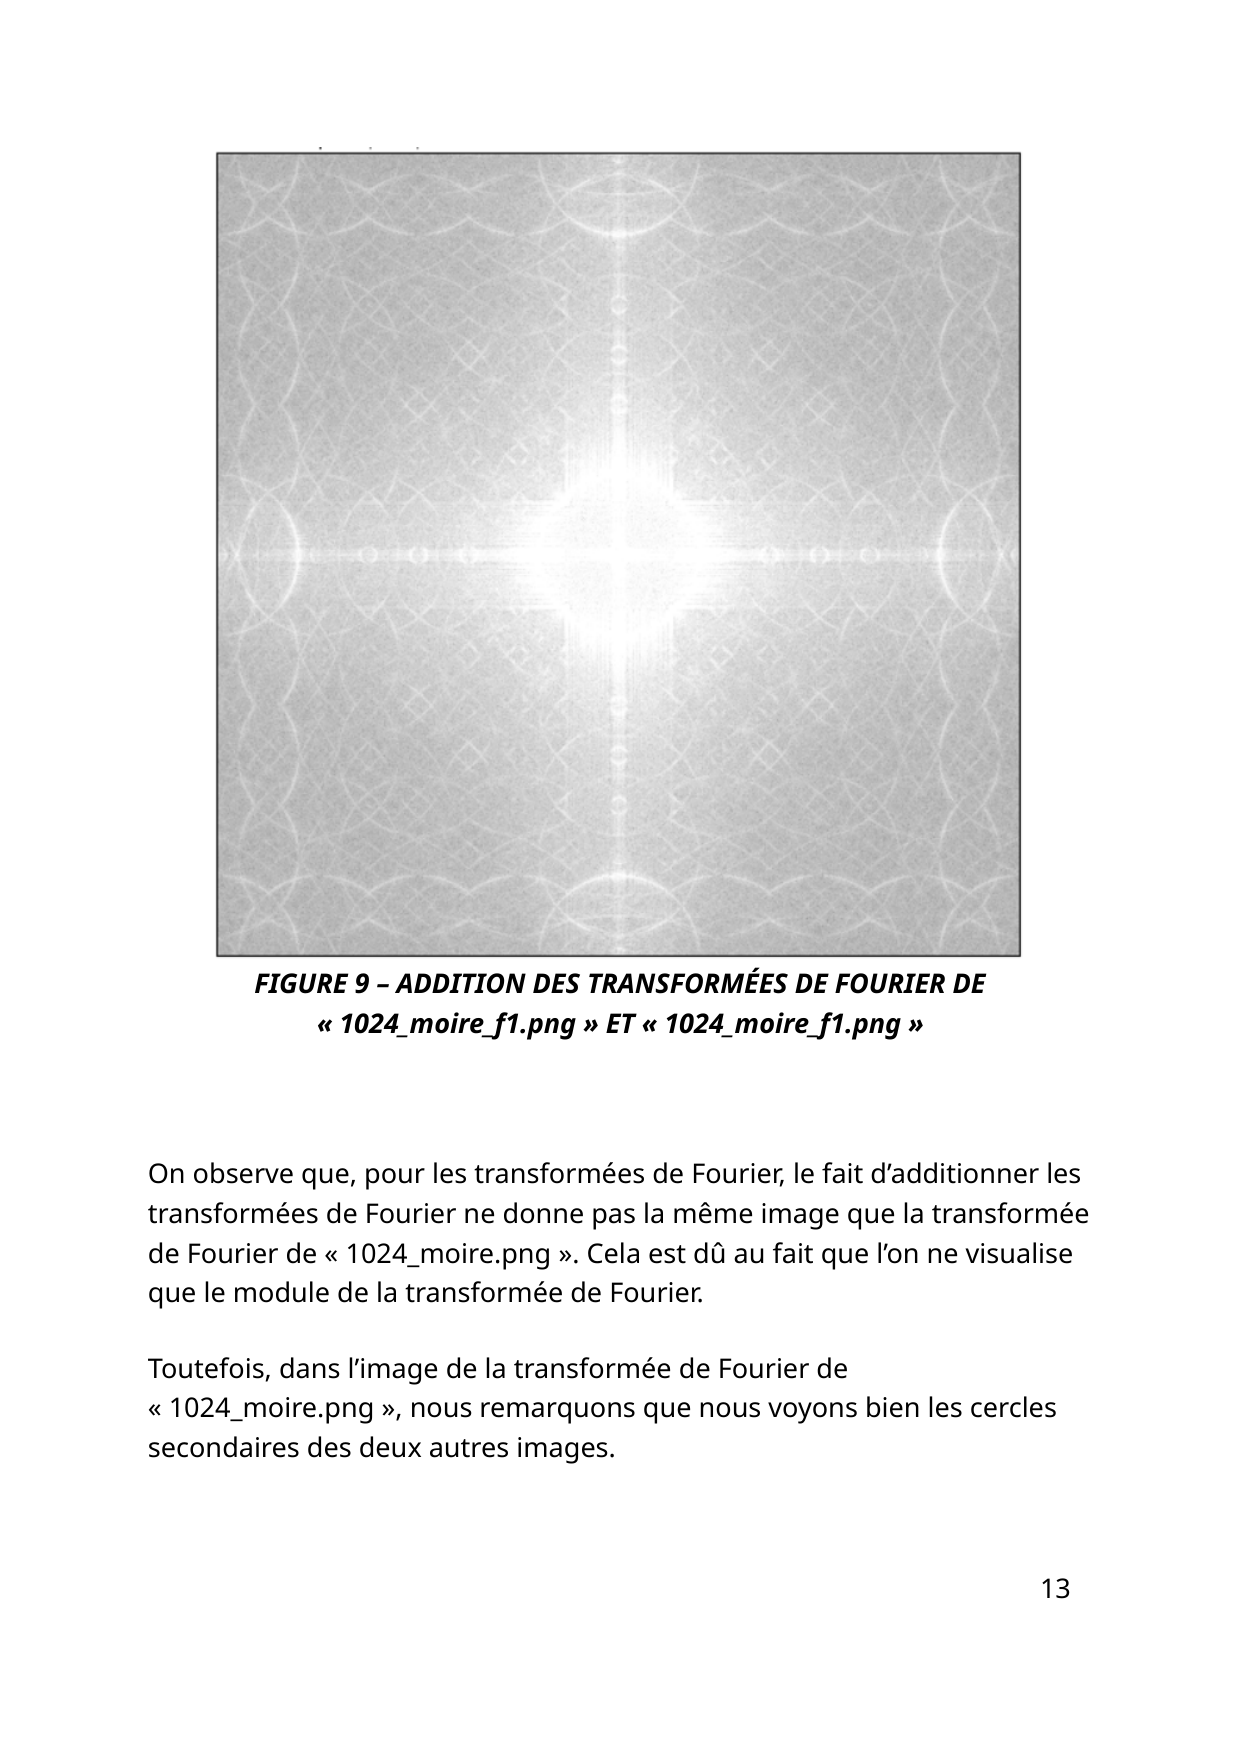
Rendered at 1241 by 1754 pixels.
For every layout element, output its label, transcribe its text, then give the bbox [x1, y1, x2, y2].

text Toutefois, dans l’image de la transformée de Fourier de « 1024_moire.png », nous remarquons que nous voyons bien les cercles secondaires des deux autres images. [148, 1349, 1093, 1466]
text On observe que, pour les transformées de Fourier, le fait d’additionner les transformées de Fourier ne donne pas la même image que la transformée de Fourier de « 1024_moire.png ». Cela est dû au fait que l’on ne visualise que le module de la transformée de Fourier. [148, 1154, 1093, 1311]
picture [214, 147, 1026, 962]
text FIGURE 9 – ADDITION DES TRANSFORMÉES DE FOURIER DE « 1024_moire_f1.png » ET « 1024_moire_f1.png » [148, 148, 1093, 1041]
